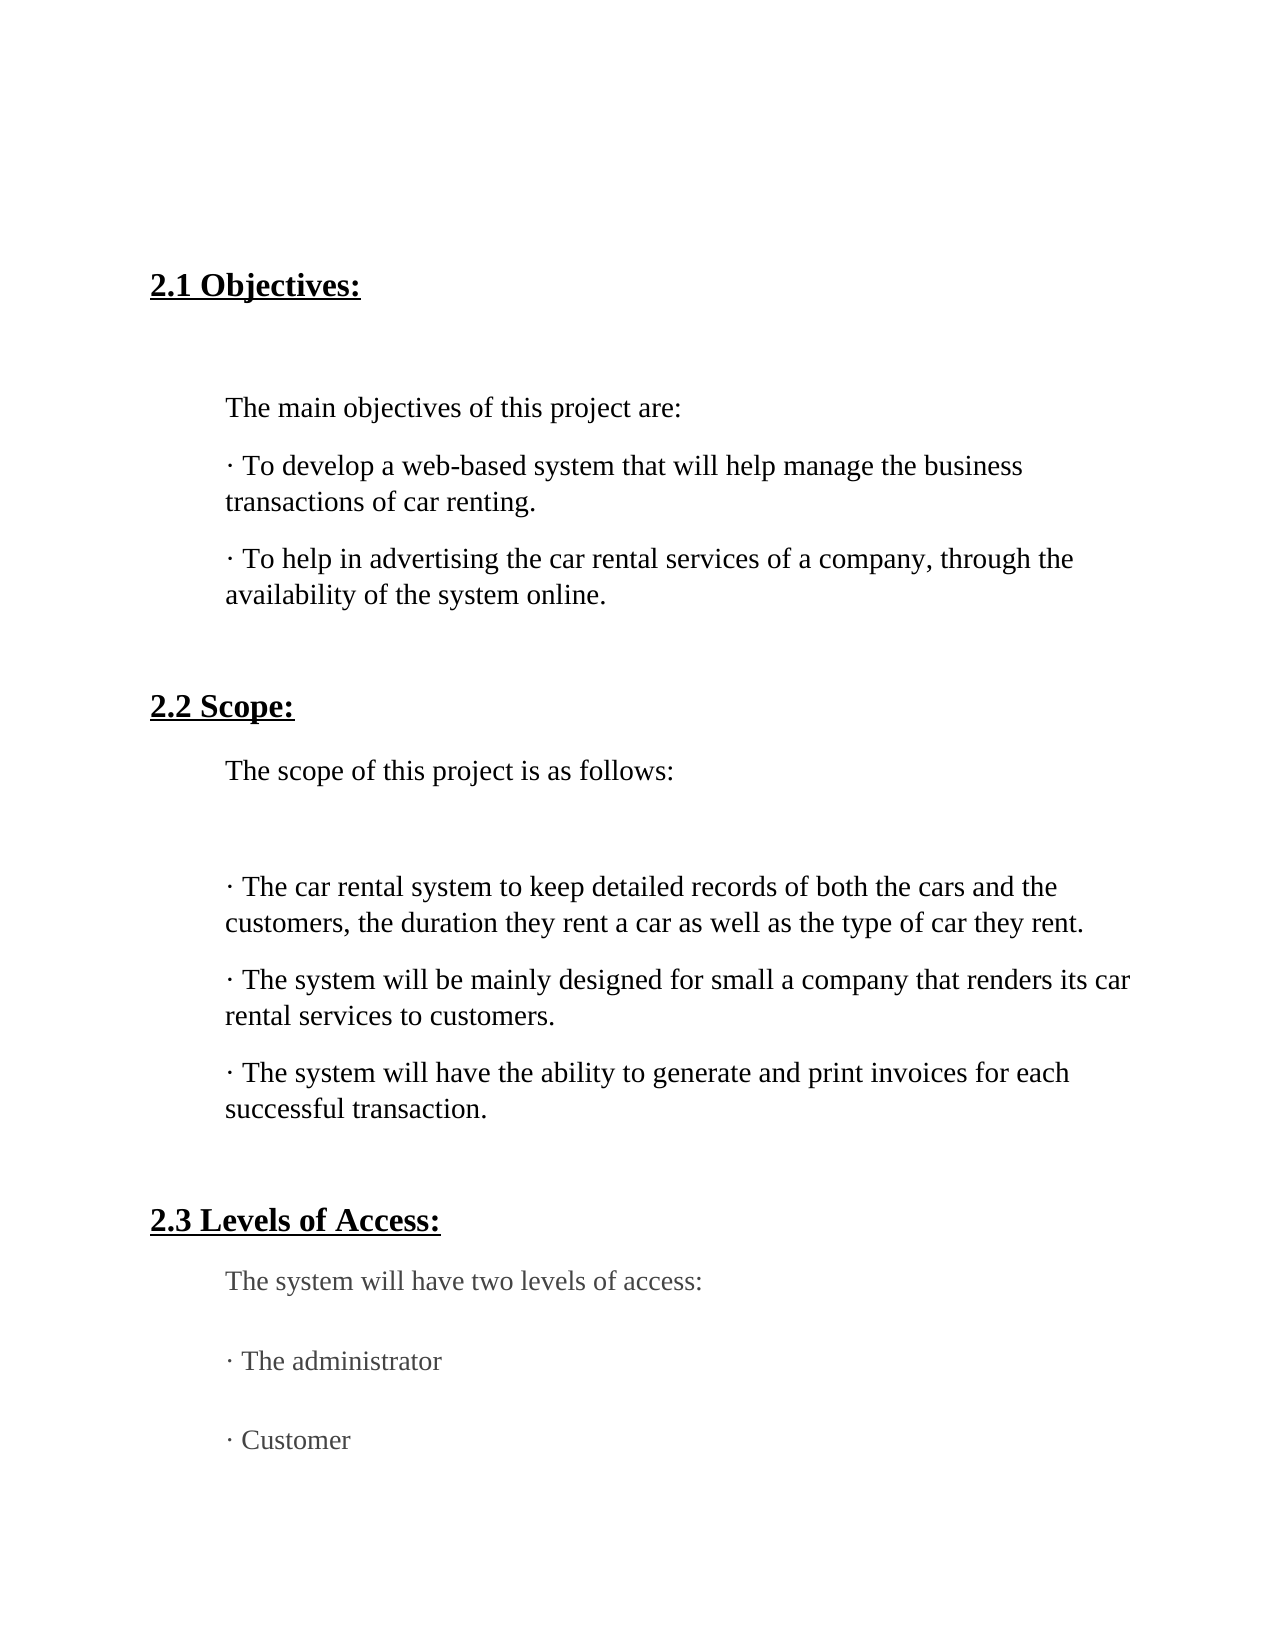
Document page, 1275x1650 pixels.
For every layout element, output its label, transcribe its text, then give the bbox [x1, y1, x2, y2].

text · The car rental system to keep detailed records of both the cars and the customers, the duration they rent a car as well as the type of car they rent. [225, 869, 1133, 938]
text · To help in advertising the car rental services of a company, through the availability of the system online. [225, 541, 1133, 610]
text 2.2 Scope: [150, 686, 1133, 724]
text · Customer [150, 1423, 1133, 1455]
text · To develop a web-based system that will help manage the business transactions of car renting. [225, 448, 1133, 517]
text 2.1 Objectives: [150, 265, 1133, 303]
text The main objectives of this project are: [225, 391, 1133, 424]
text · The administrator [150, 1343, 1133, 1376]
text The system will have two levels of access: [150, 1263, 1133, 1297]
text The scope of this project is as follows: [150, 749, 1133, 787]
text 2.3 Levels of Access: [150, 1200, 1133, 1239]
text · The system will have the ability to generate and print invoices for each successful transaction. [225, 1056, 1133, 1124]
text · The system will be mainly designed for small a company that renders its car rental services to customers. [225, 962, 1133, 1031]
